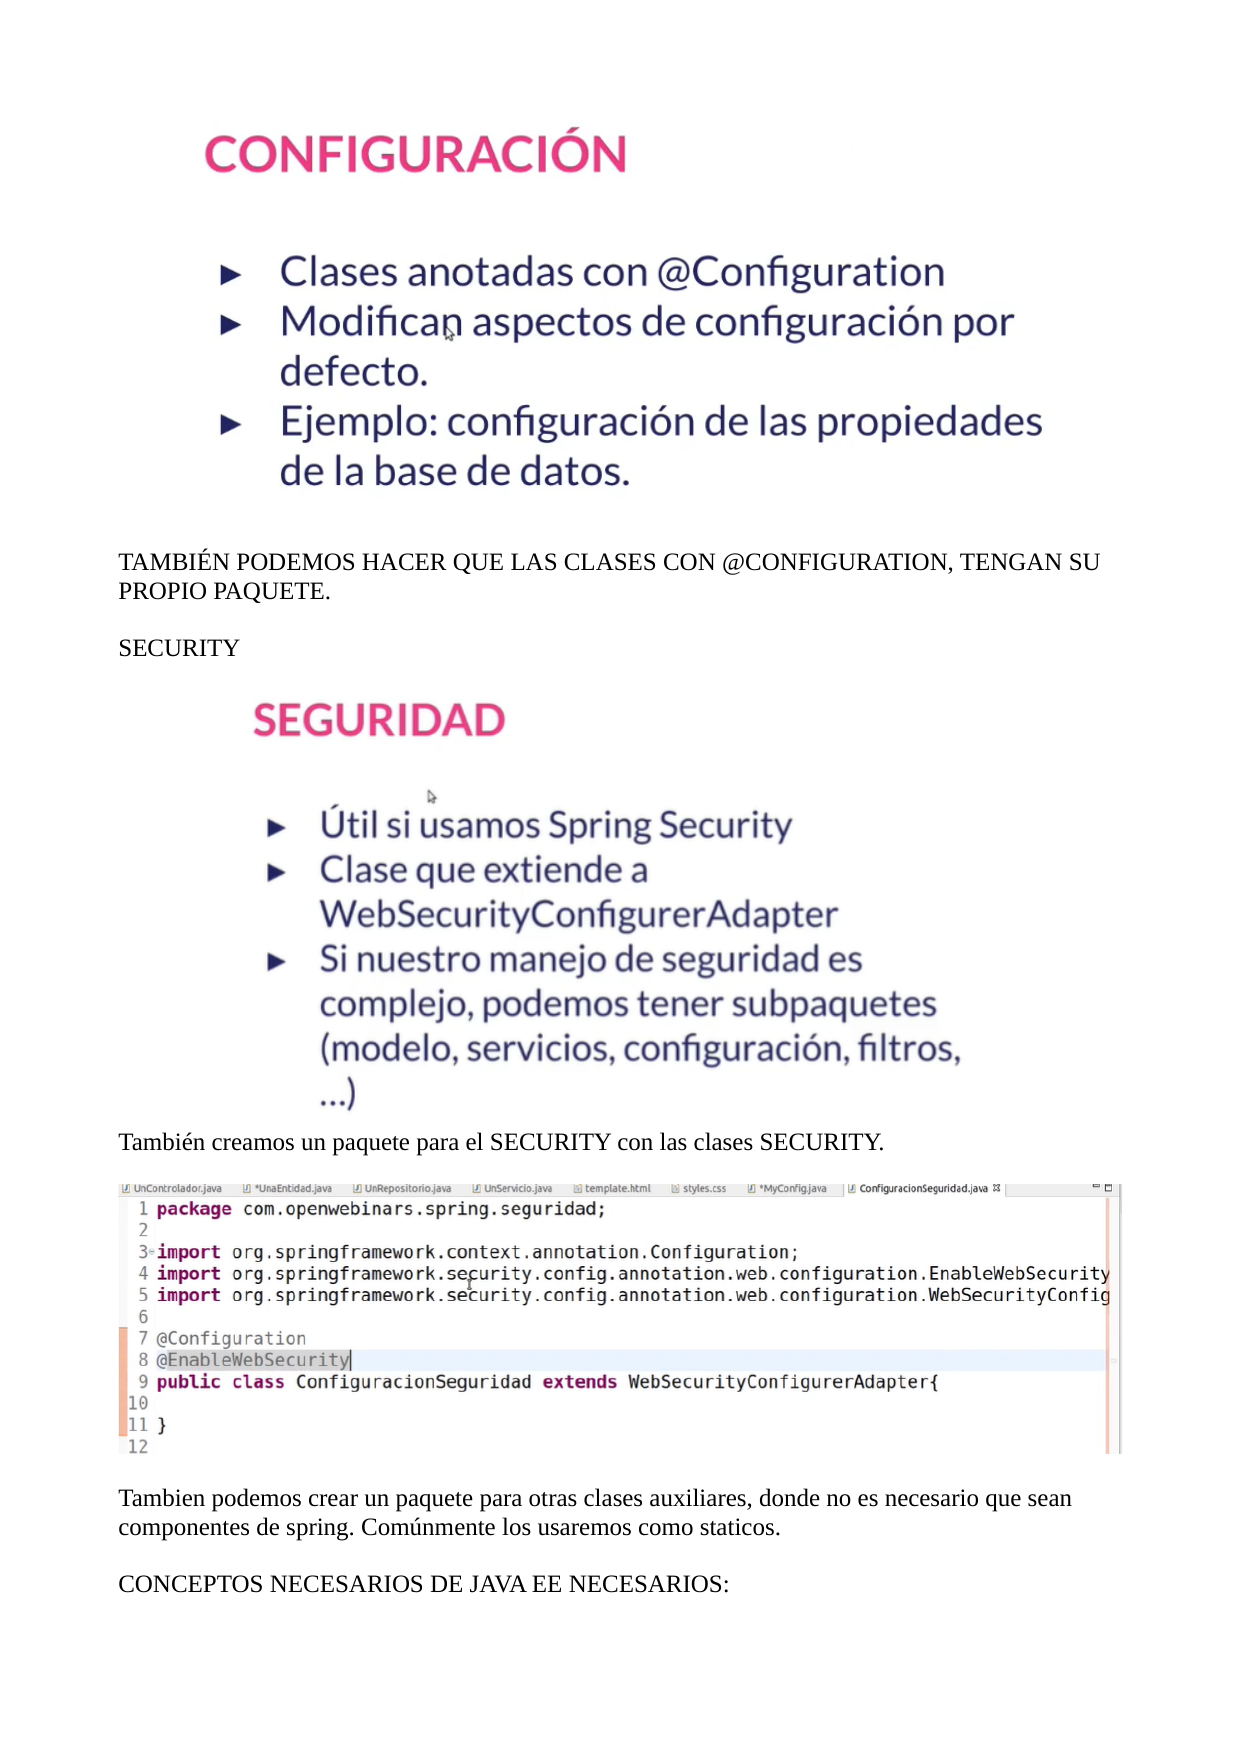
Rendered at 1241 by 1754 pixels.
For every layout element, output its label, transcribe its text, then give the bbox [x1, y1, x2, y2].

text Tambien podemos crear un paquete para otras clases auxiliares, donde no es necesario que sean componentes de spring. Comúnmente los usaremos como staticos. [118, 1483, 1122, 1540]
text También creamos un paquete para el SECURITY con las clases SECURITY. [118, 691, 1122, 1156]
text TAMBIÉN PODEMOS HACER QUE LAS CLASES CON @CONFIGURATION, TENGAN SU PROPIO PAQUETE. [118, 547, 1122, 604]
text SECURITY [118, 633, 1122, 662]
text CONCEPTOS NECESARIOS DE JAVA EE NECESARIOS: [118, 1569, 1122, 1598]
